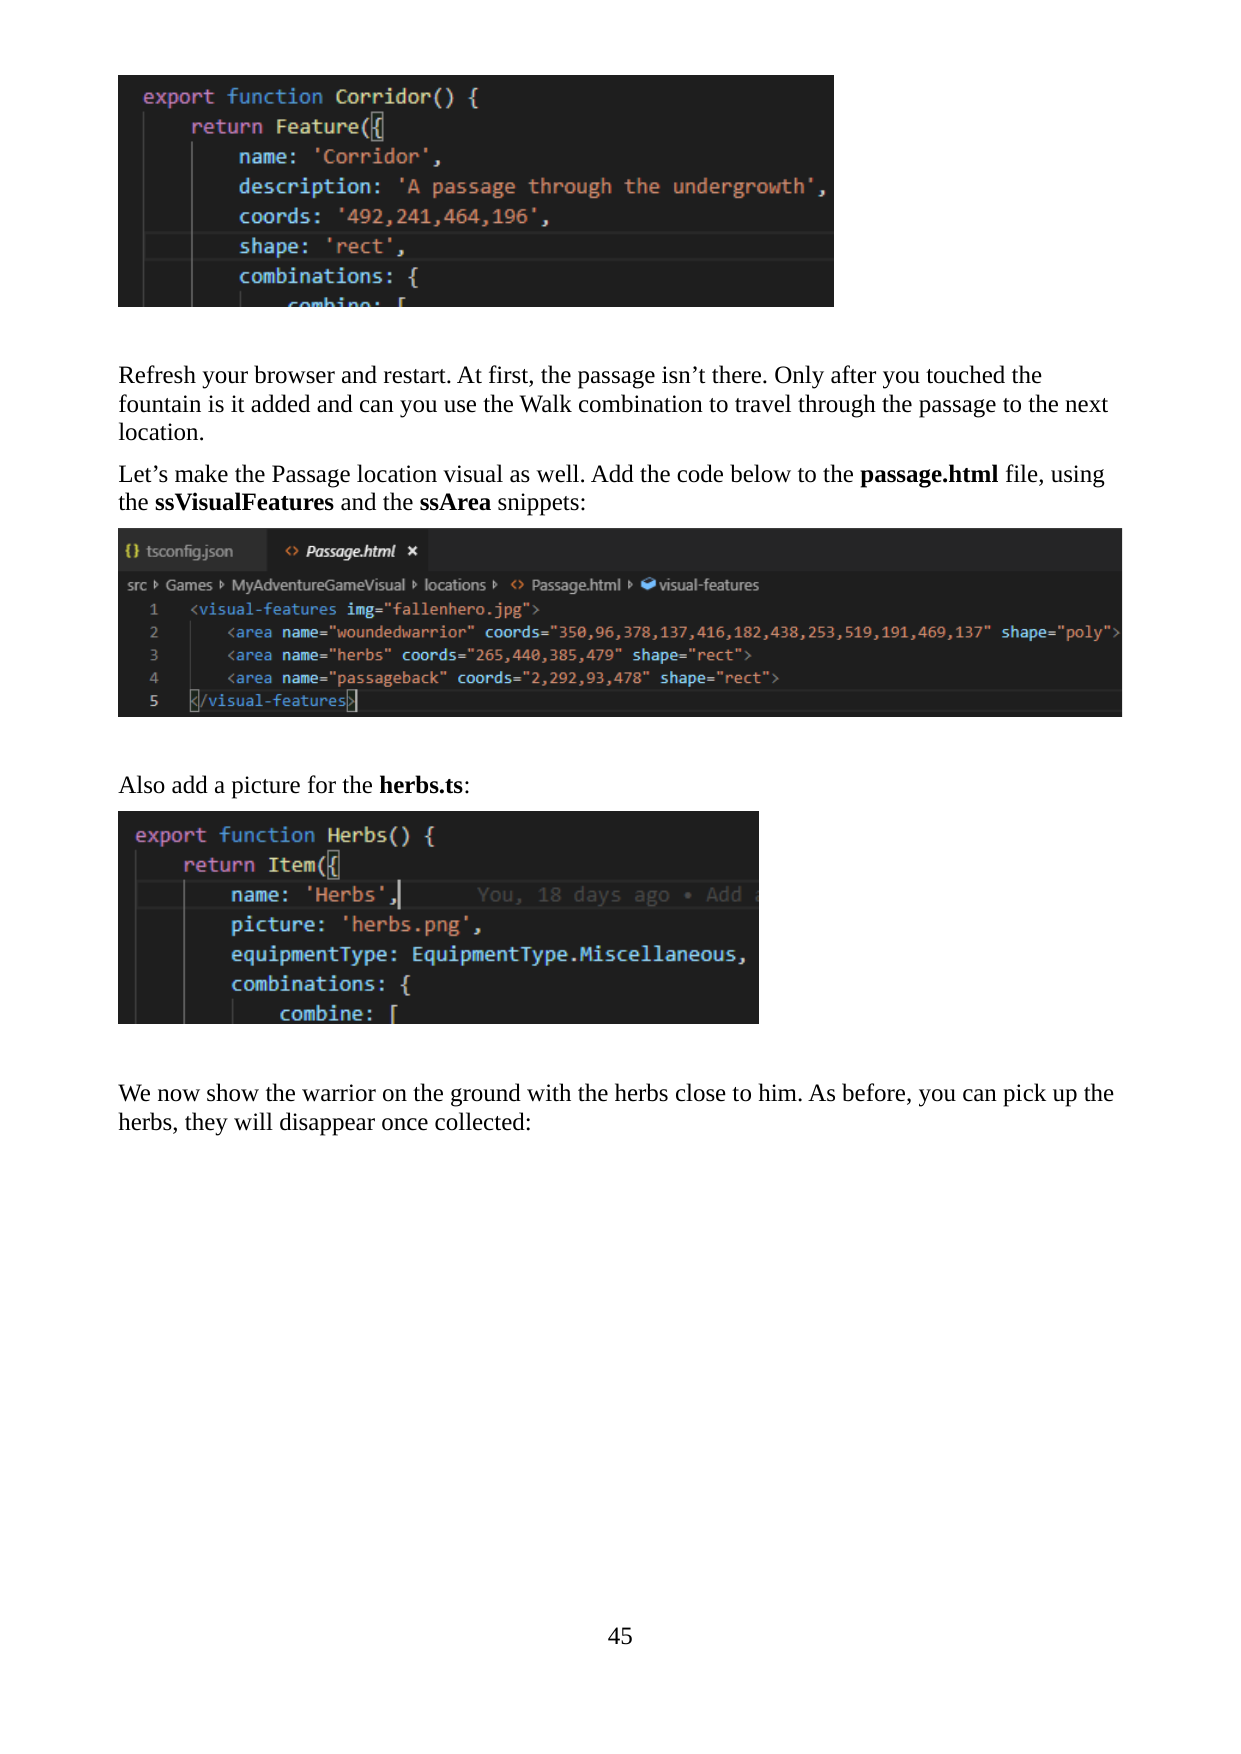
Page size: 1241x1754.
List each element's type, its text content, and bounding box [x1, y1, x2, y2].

text Refresh your browser and restart. At first, the passage isn’t there. Only after you touched the fountain is it added and can you use the Walk combination to travel through the passage to the next location. [118, 360, 1122, 446]
text Also add a picture for the herbs.ts: [118, 770, 1122, 799]
text Let’s make the Passage location visual as well. Add the code below to the passage.html file, using the ssVisualFeatures and the ssArea snippets: [118, 459, 1122, 516]
text We now show the warrior on the ground with the herbs close to him. As before, you can pick up the herbs, they will disappear once collected: [118, 1078, 1122, 1135]
